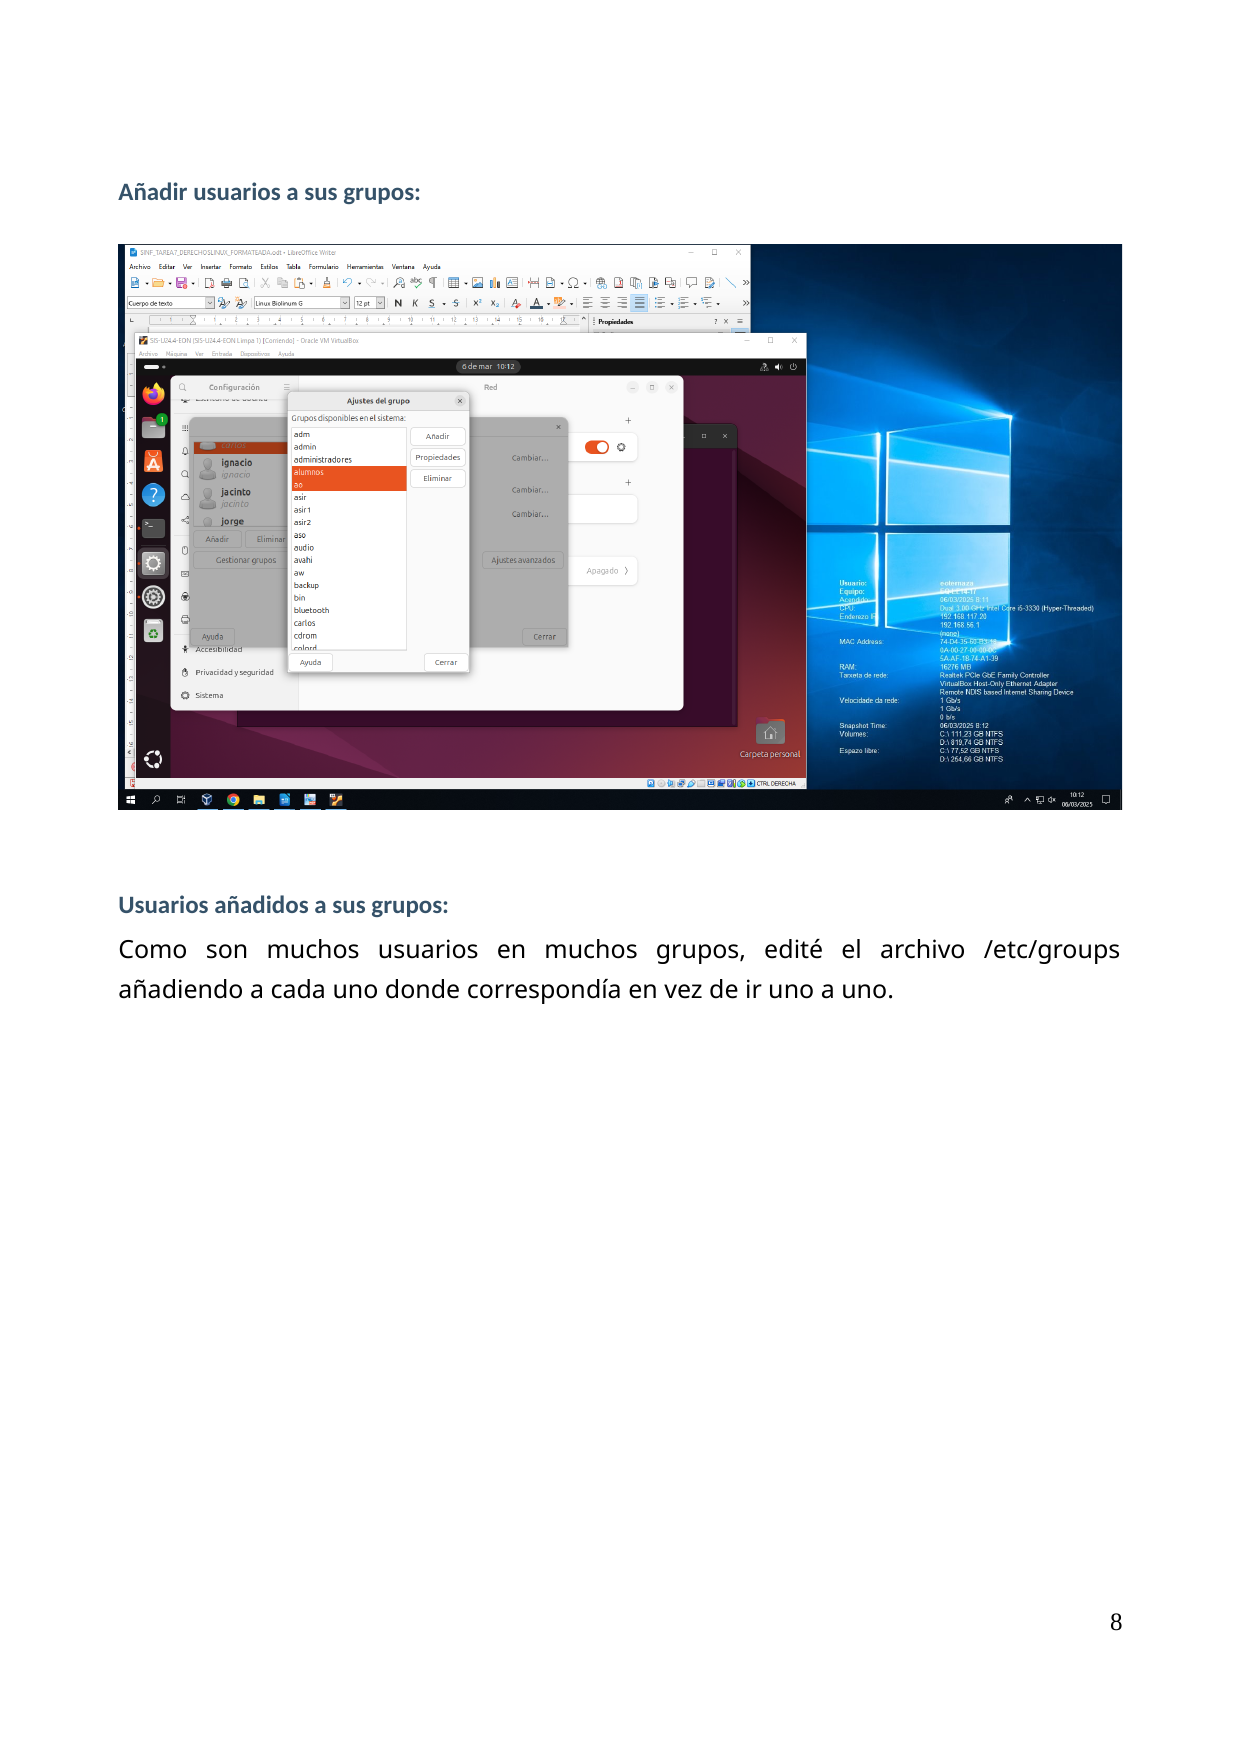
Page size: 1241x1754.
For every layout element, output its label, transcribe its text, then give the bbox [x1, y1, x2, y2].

picture [118, 244, 1123, 810]
text Como son muchos usuarios en muchos grupos, edité el archivo /etc/groups añadiendo a cada uno donde correspondía en vez de ir uno a uno. [118, 932, 1122, 1005]
subtitle Añadir usuarios a sus grupos: [118, 176, 1122, 207]
subtitle Usuarios añadidos a sus grupos: [118, 889, 1122, 920]
